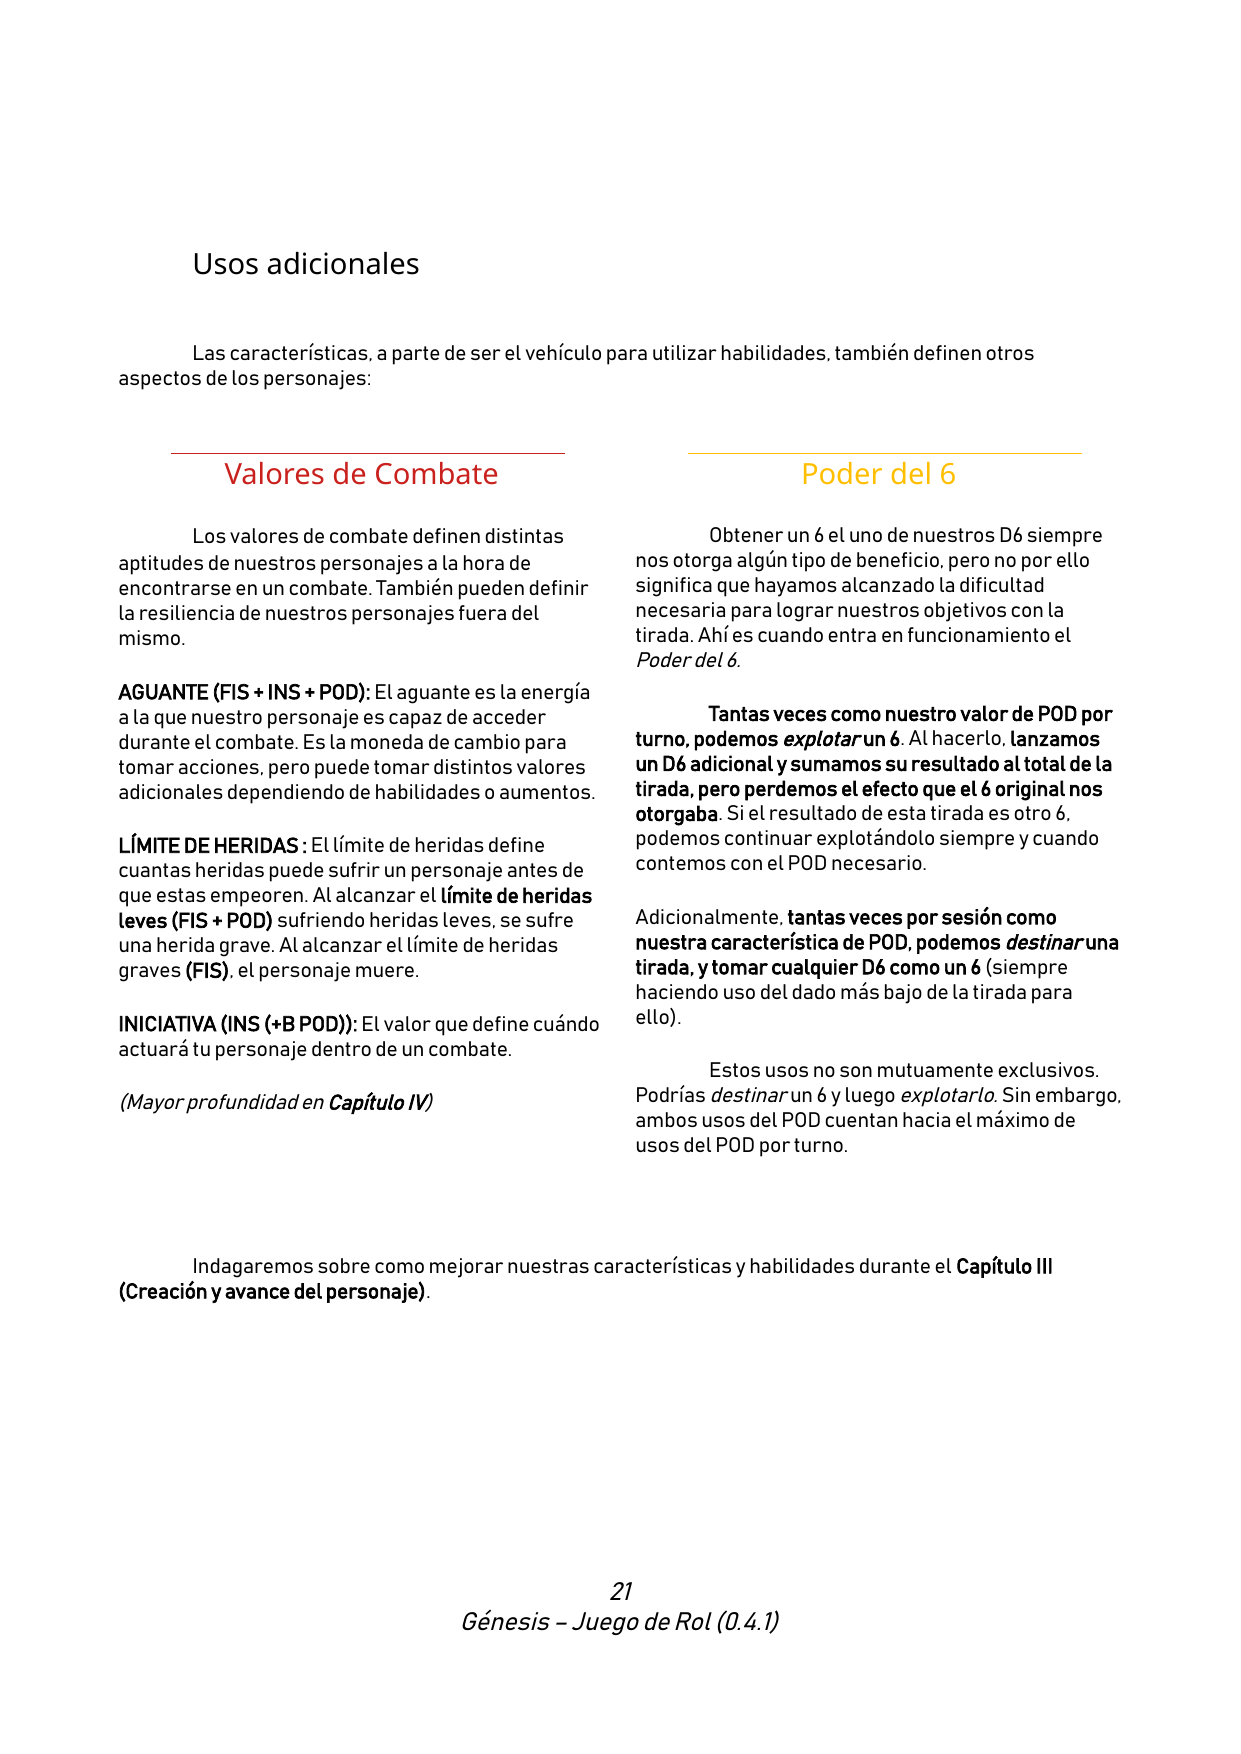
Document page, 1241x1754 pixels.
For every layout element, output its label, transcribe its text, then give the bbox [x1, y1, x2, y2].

text INICIATIVA (INS (+B POD)): El valor que define cuándo actuará tu personaje dentro de un combate. [118, 1010, 605, 1060]
text Poder del 6 [635, 414, 1122, 493]
text (Mayor profundidad en Capítulo IV) [118, 1089, 605, 1114]
text AGUANTE (FIS + INS + POD): El aguante es la energía a la que nuestro personaje es capaz de acceder durante el combate. Es la moneda de cambio para tomar acciones, pero puede tomar distintos valores adicionales dependiendo de habilidades o aumentos. [118, 678, 605, 803]
text Indagaremos sobre como mejorar nuestras características y habilidades durante el Capítulo III (Creación y avance del personaje). [118, 1252, 1122, 1302]
text Obtener un 6 el uno de nuestros D6 siempre nos otorga algún tipo de beneficio, pero no por ello significa que hayamos alcanzado la dificultad necesaria para lograr nuestros objetivos con la tirada. Ahí es cuando entra en funcionamiento el Poder del 6. [635, 522, 1122, 672]
text Los valores de combate definen distintas aptitudes de nuestros personajes a la hora de encontrarse en un combate. También pueden definir la resiliencia de nuestros personajes fuera del mismo. [118, 522, 605, 650]
subtitle Usos adicionales [118, 243, 1122, 283]
text Valores de Combate [118, 414, 605, 493]
text LÍMITE DE HERIDAS : El límite de heridas define cuantas heridas puede sufrir un personaje antes de que estas empeoren. Al alcanzar el límite de heridas leves (FIS + POD) sufriendo heridas leves, se sufre una herida grave. Al alcanzar el límite de heridas graves (FIS), el personaje muere. [118, 832, 605, 982]
text Tantas veces como nuestro valor de POD por turno, podemos explotar un 6. Al hacerlo, lanzamos un D6 adicional y sumamos su resultado al total de la tirada, pero perdemos el efecto que el 6 original nos otorgaba. Si el resultado de esta tirada es otro 6, podemos continuar explotándolo siempre y cuando contemos con el POD necesario. [635, 700, 1122, 875]
text Adicionalmente, tantas veces por sesión como nuestra característica de POD, podemos destinar una tirada, y tomar cualquier D6 como un 6 (siempre haciendo uso del dado más bajo de la tirada para ello). [635, 903, 1122, 1028]
text Estos usos no son mutuamente exclusivos. Podrías destinar un 6 y luego explotarlo. Sin embargo, ambos usos del POD cuentan hacia el máximo de usos del POD por turno. [635, 1057, 1122, 1157]
text Las características, a parte de ser el vehículo para utilizar habilidades, también definen otros aspectos de los personajes: [118, 339, 1122, 389]
